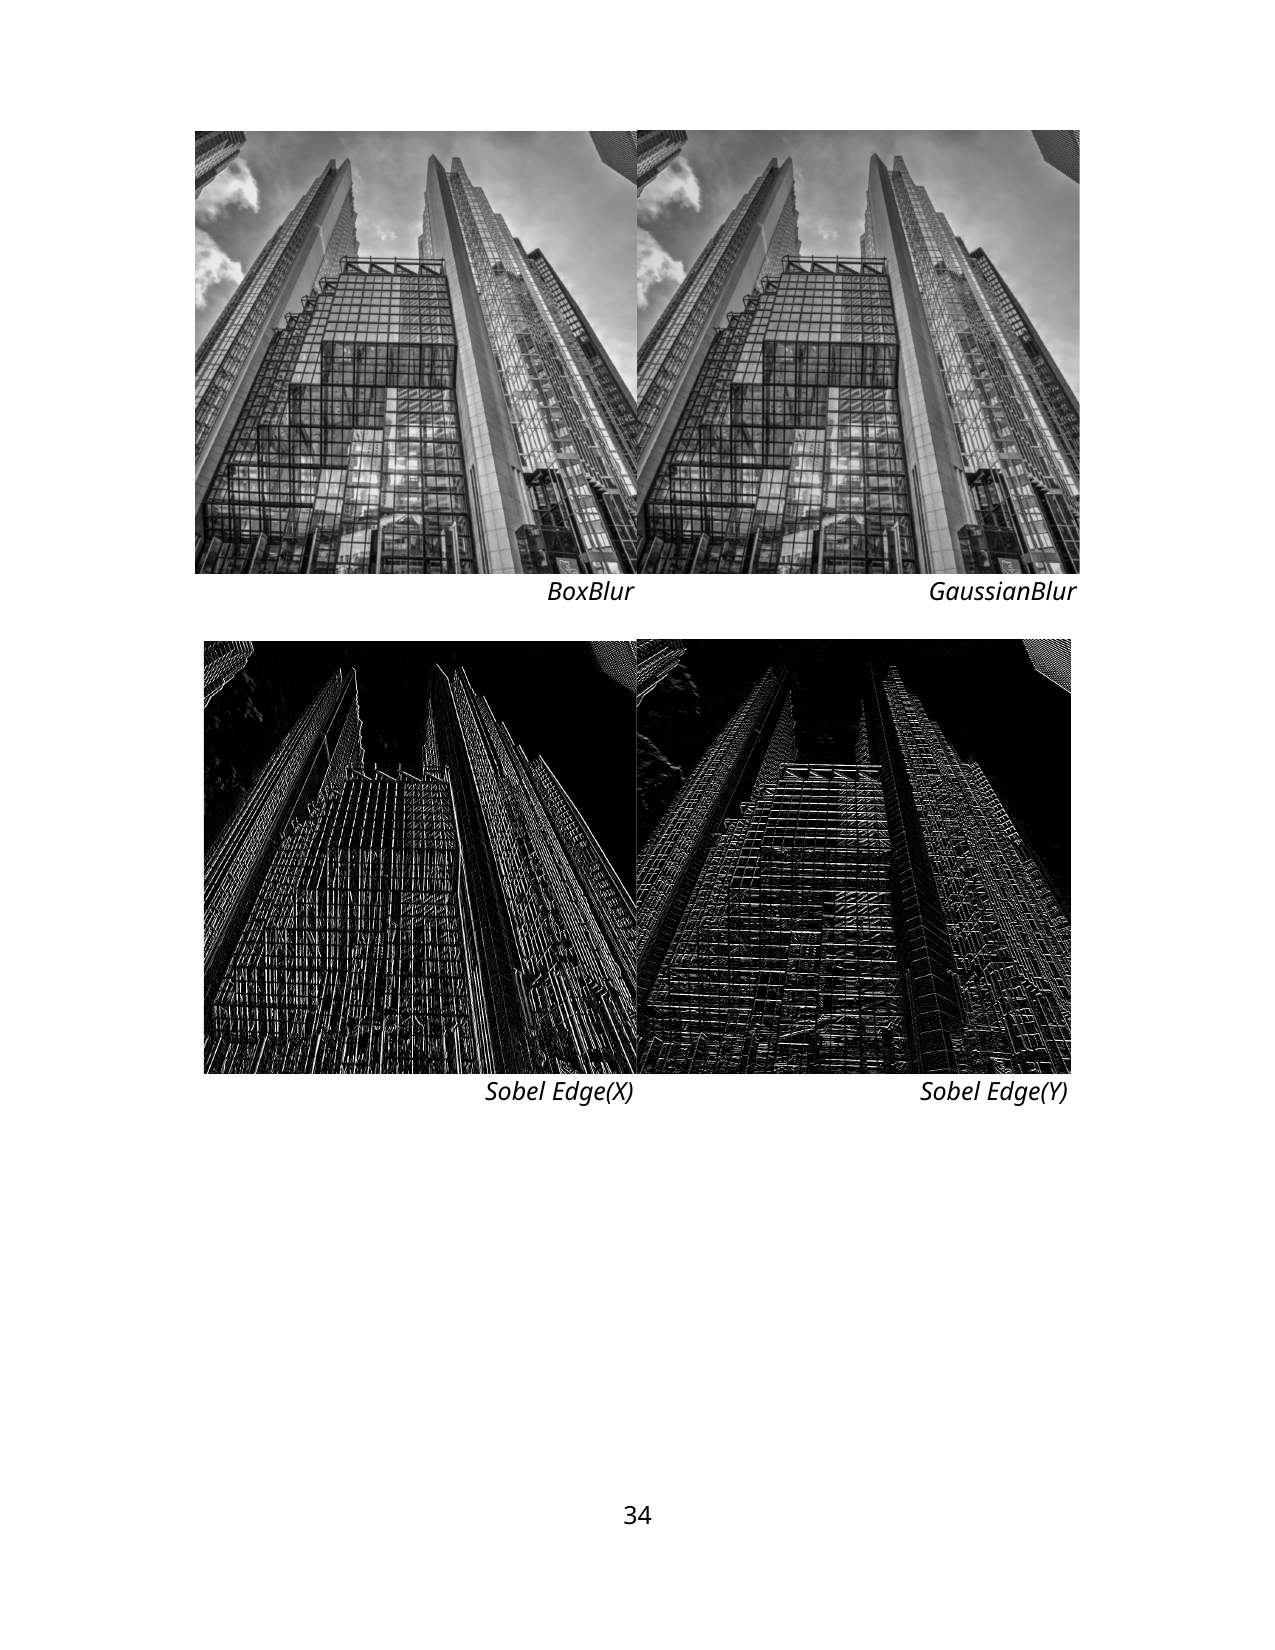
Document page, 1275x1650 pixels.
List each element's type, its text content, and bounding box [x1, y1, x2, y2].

text Sobel Edge(X) [204, 1074, 637, 1108]
picture [195, 130, 1080, 574]
text Sobel Edge(Y) [637, 1074, 1071, 1108]
text BoxBlur [195, 574, 637, 607]
picture [203, 639, 1071, 1074]
text GaussianBlur [637, 574, 1080, 607]
